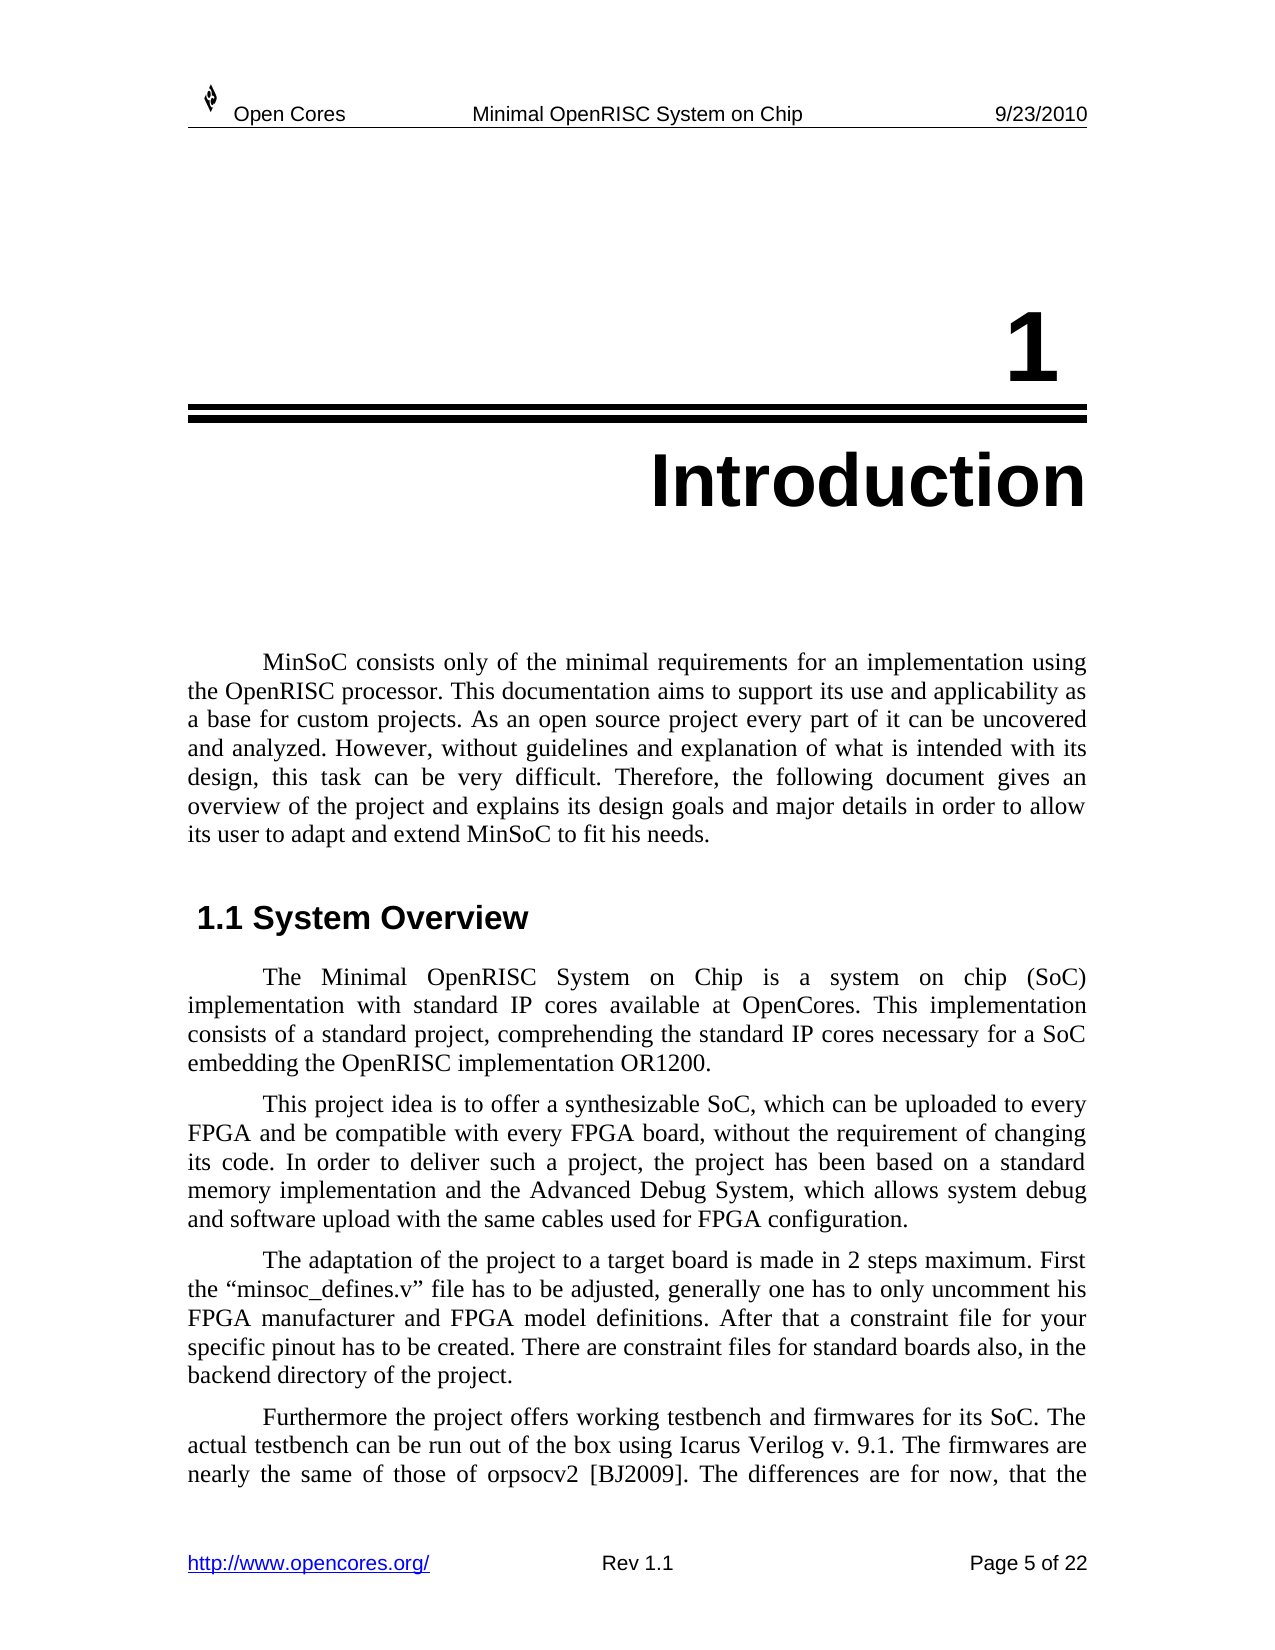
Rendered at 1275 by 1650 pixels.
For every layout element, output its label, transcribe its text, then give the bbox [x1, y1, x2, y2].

text This project idea is to offer a synthesizable SoC, which can be uploaded to every FPGA and be compatible with every FPGA board, without the requirement of changing its code. In order to deliver such a project, the project has been based on a standard memory implementation and the Advanced Debug System, which allows system debug and software upload with the same cables used for FPGA configuration. [187, 1089, 1087, 1233]
text The adaptation of the project to a target board is made in 2 steps maximum. First the “minsoc_defines.v” file has to be adjusted, generally one has to only uncomment his FPGA manufacturer and FPGA model definitions. After that a constraint file for your specific pinout has to be created. There are constraint files for standard boards also, in the backend directory of the project. [187, 1246, 1087, 1389]
text MinSoC consists only of the minimal requirements for an implementation using the OpenRISC processor. This documentation aims to support its use and applicability as a base for custom projects. As an open source project every part of it can be uncovered and analyzed. However, without guidelines and explanation of what is intended with its design, this task can be very difficult. Therefore, the following document gives an overview of the project and explains its design goals and major details in order to allow its user to adapt and extend MinSoC to fit his needs. [187, 647, 1087, 848]
text Furthermore the project offers working testbench and firmwares for its SoC. The actual testbench can be run out of the box using Icarus Verilog v. 9.1. The firmwares are nearly the same of those of orpsocv2 [BJ2009]. The differences are for now, that the [187, 1402, 1087, 1488]
text The Minimal OpenRISC System on Chip is a system on chip (SoC) implementation with standard IP cores available at OpenCores. This implementation consists of a standard project, comprehending the standard IP cores necessary for a SoC embedding the OpenRISC implementation OR1200. [187, 962, 1087, 1077]
subtitle Introduction [187, 436, 1087, 522]
subtitle System Overview [187, 898, 1087, 937]
